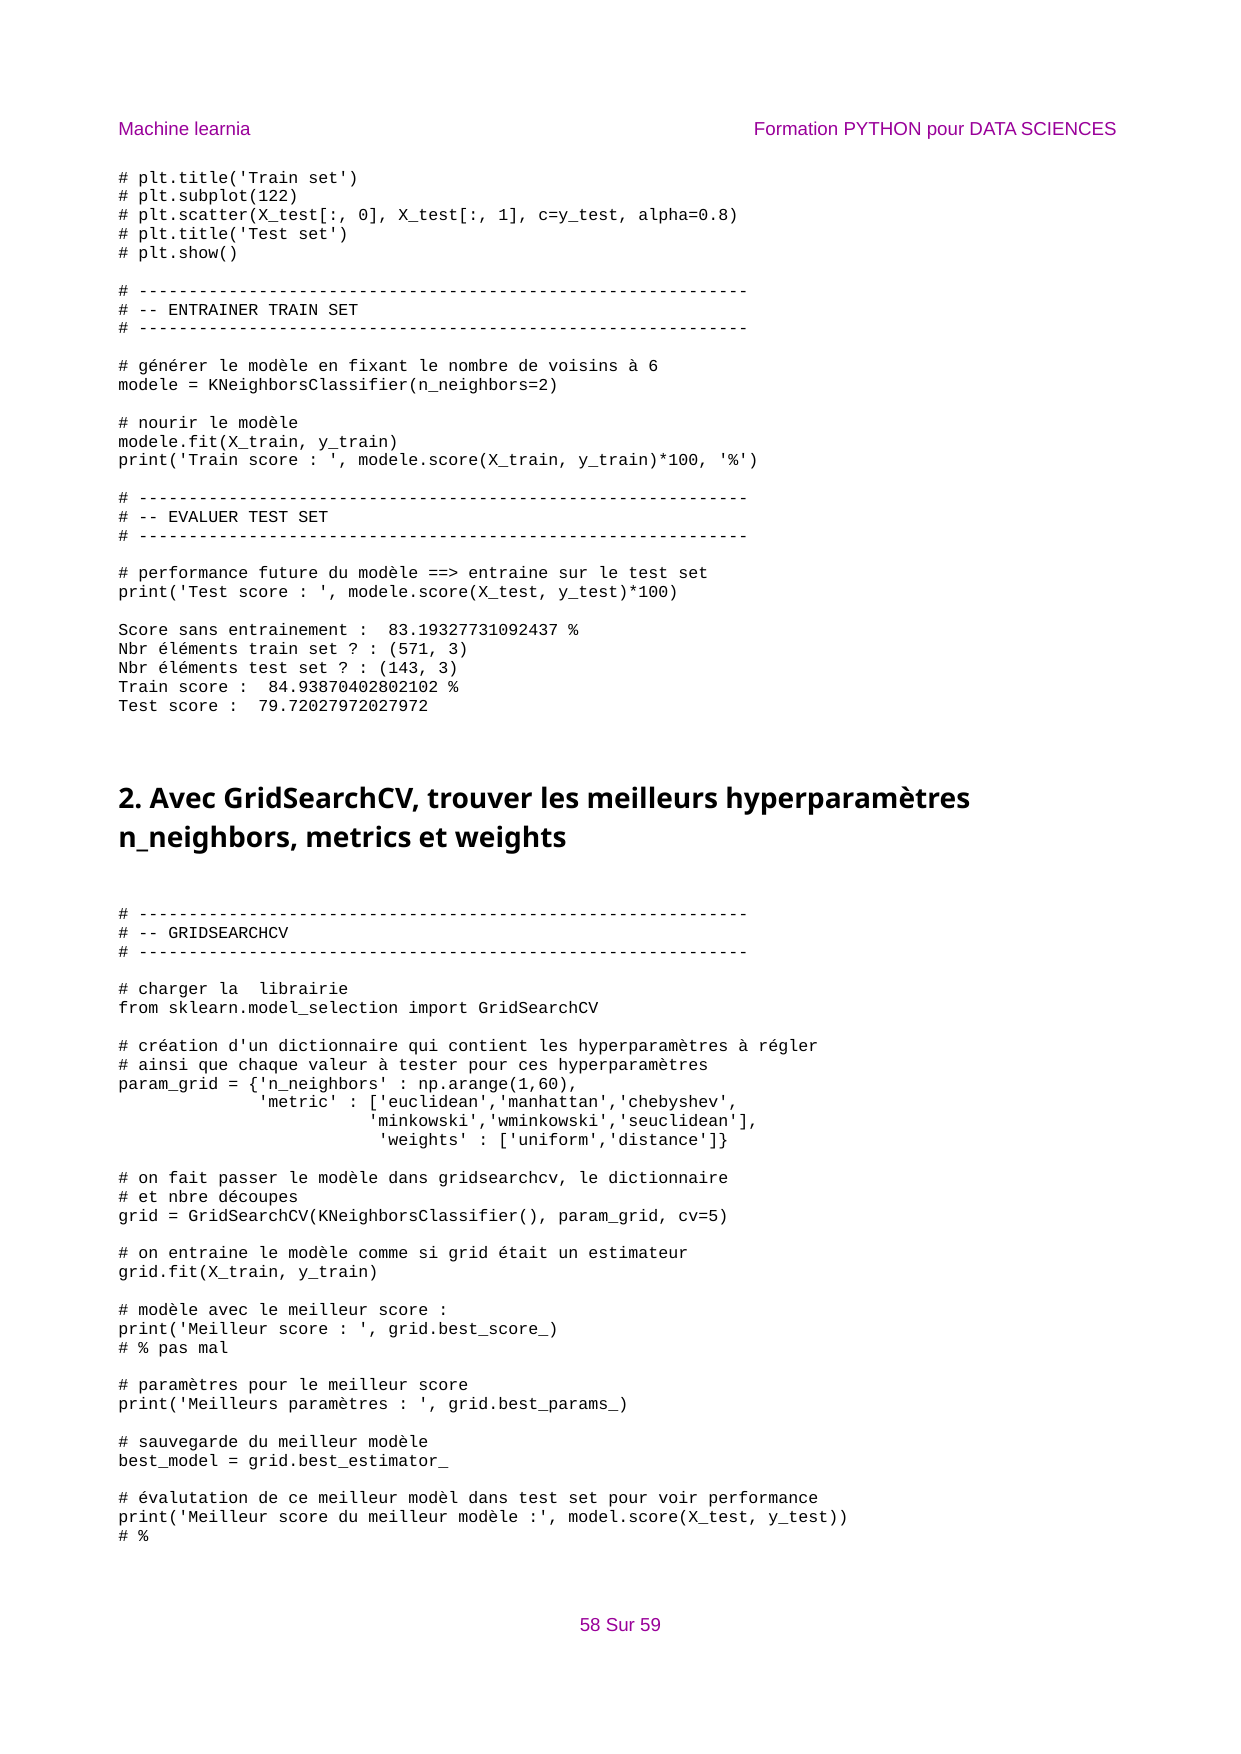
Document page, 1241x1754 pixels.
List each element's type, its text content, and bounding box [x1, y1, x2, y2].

text Nbr éléments test set ? : (143, 3) [118, 659, 1122, 678]
subtitle 2. Avec GridSearchCV, trouver les meilleurs hyperparamètres n_neighbors, metrics et weights [118, 779, 1122, 855]
text 'metric' : ['euclidean','manhattan','chebyshev', [118, 1094, 1122, 1113]
text 'minkowski','wminkowski','seuclidean'], [118, 1113, 1122, 1132]
text print('Train score : ', modele.score(X_train, y_train)*100, '%') [118, 452, 1122, 471]
text # ------------------------------------------------------------- [118, 527, 1122, 546]
text # ------------------------------------------------------------- [118, 320, 1122, 339]
text # plt.title('Test set') [118, 226, 1122, 244]
text Nbr éléments train set ? : (571, 3) [118, 641, 1122, 659]
text # -- EVALUER TEST SET [118, 508, 1122, 527]
text # création d'un dictionnaire qui contient les hyperparamètres à régler [118, 1037, 1122, 1056]
text # -- ENTRAINER TRAIN SET [118, 301, 1122, 320]
text # évalutation de ce meilleur modèl dans test set pour voir performance [118, 1490, 1122, 1509]
text # ------------------------------------------------------------- [118, 490, 1122, 508]
text print('Meilleur score : ', grid.best_score_) [118, 1320, 1122, 1339]
text Test score : 79.72027972027972 [118, 697, 1122, 716]
text # on entraine le modèle comme si grid était un estimateur [118, 1245, 1122, 1264]
text Score sans entrainement : 83.19327731092437 % [118, 622, 1122, 641]
text # on fait passer le modèle dans gridsearchcv, le dictionnaire [118, 1169, 1122, 1188]
text modele = KNeighborsClassifier(n_neighbors=2) [118, 377, 1122, 395]
text # plt.scatter(X_test[:, 0], X_test[:, 1], c=y_test, alpha=0.8) [118, 207, 1122, 226]
text # % [118, 1528, 1122, 1547]
text best_model = grid.best_estimator_ [118, 1452, 1122, 1471]
text print('Meilleur score du meilleur modèle :', model.score(X_test, y_test)) [118, 1509, 1122, 1528]
text # nourir le modèle [118, 414, 1122, 433]
text # plt.subplot(122) [118, 188, 1122, 207]
text # ------------------------------------------------------------- [118, 943, 1122, 962]
text # ainsi que chaque valeur à tester pour ces hyperparamètres [118, 1056, 1122, 1075]
text # charger la librairie [118, 981, 1122, 1000]
text from sklearn.model_selection import GridSearchCV [118, 1000, 1122, 1019]
text # plt.title('Train set') [118, 169, 1122, 188]
text modele.fit(X_train, y_train) [118, 433, 1122, 452]
text # modèle avec le meilleur score : [118, 1301, 1122, 1320]
text 'weights' : ['uniform','distance']} [118, 1132, 1122, 1151]
text # ------------------------------------------------------------- [118, 906, 1122, 924]
text Train score : 84.93870402802102 % [118, 678, 1122, 697]
text # générer le modèle en fixant le nombre de voisins à 6 [118, 358, 1122, 377]
text # plt.show() [118, 244, 1122, 263]
text print('Meilleurs paramètres : ', grid.best_params_) [118, 1396, 1122, 1414]
text # ------------------------------------------------------------- [118, 282, 1122, 301]
text print('Test score : ', modele.score(X_test, y_test)*100) [118, 584, 1122, 603]
text param_grid = {'n_neighbors' : np.arange(1,60), [118, 1075, 1122, 1094]
text # -- GRIDSEARCHCV [118, 924, 1122, 943]
text grid.fit(X_train, y_train) [118, 1264, 1122, 1283]
text # et nbre découpes [118, 1188, 1122, 1207]
text grid = GridSearchCV(KNeighborsClassifier(), param_grid, cv=5) [118, 1207, 1122, 1226]
text # paramètres pour le meilleur score [118, 1377, 1122, 1396]
text # % pas mal [118, 1339, 1122, 1358]
text # performance future du modèle ==> entraine sur le test set [118, 565, 1122, 584]
text # sauvegarde du meilleur modèle [118, 1433, 1122, 1452]
